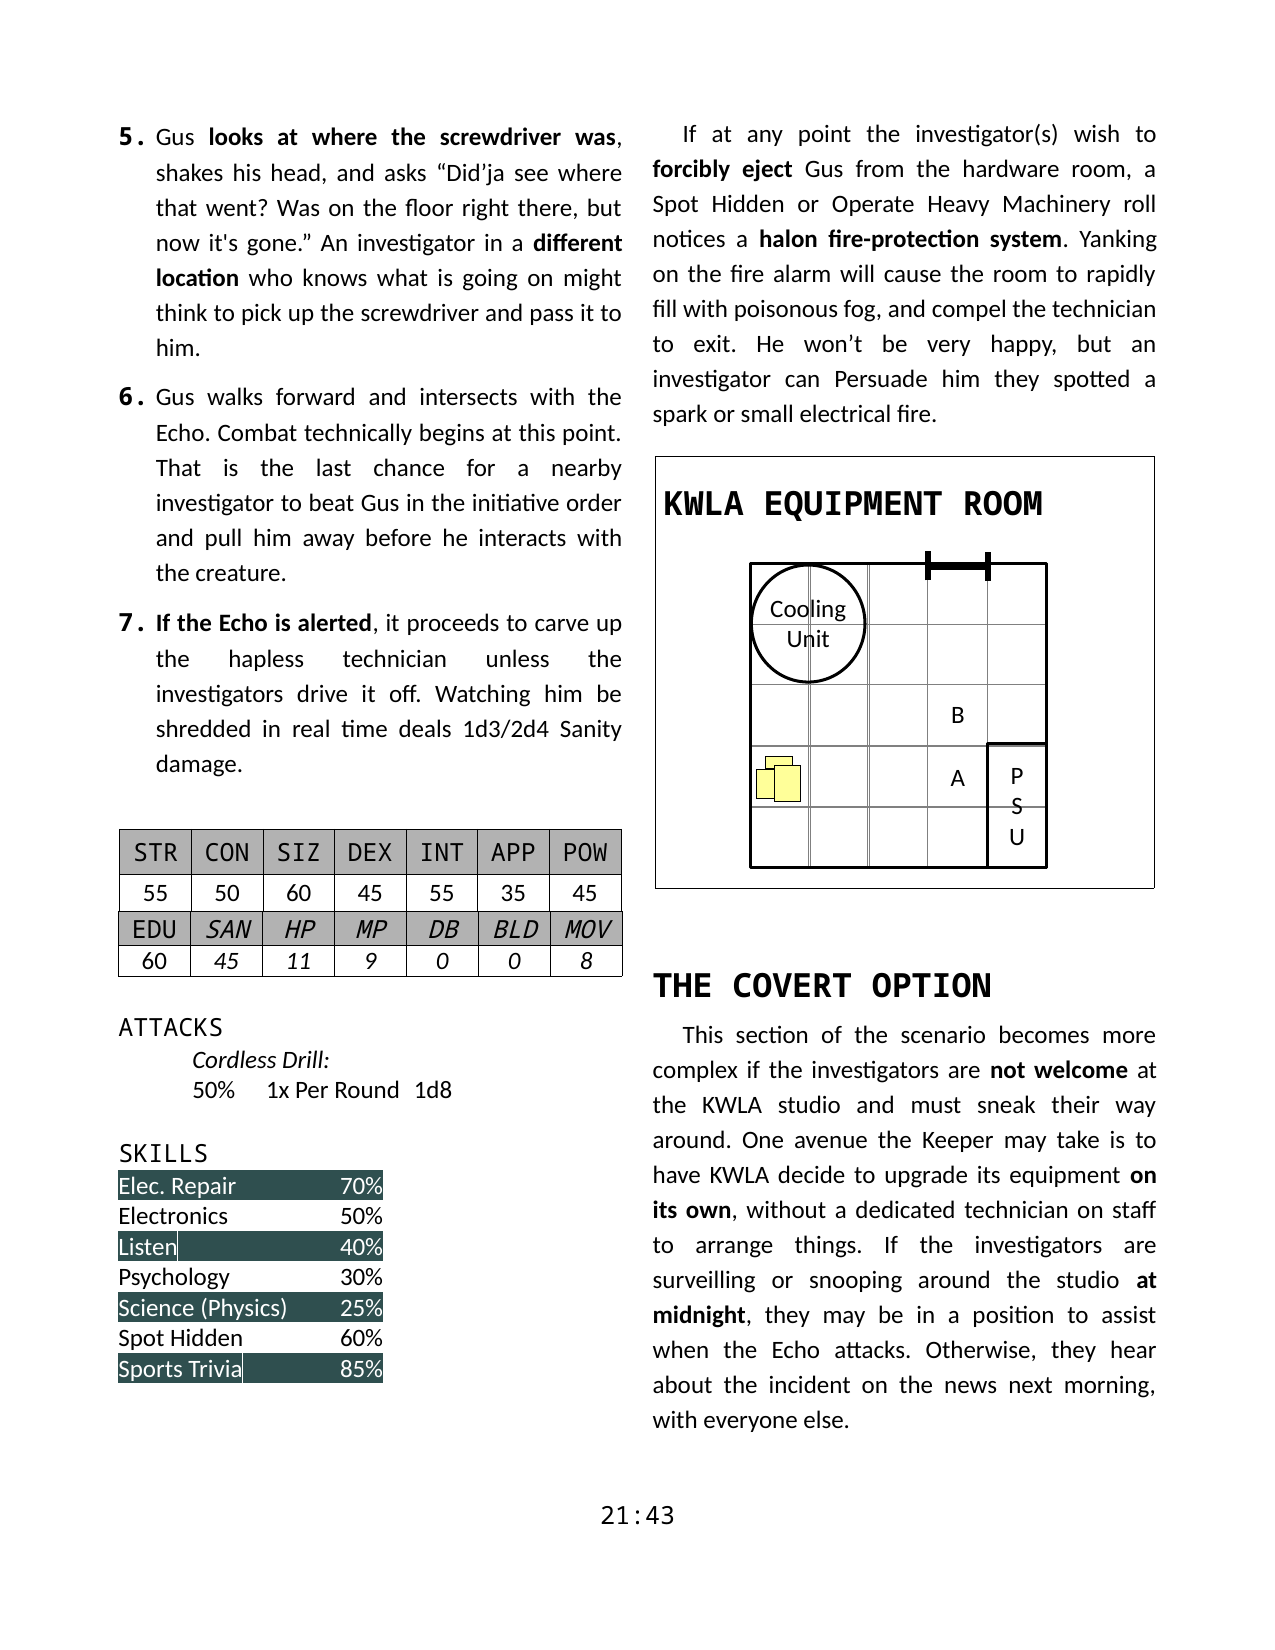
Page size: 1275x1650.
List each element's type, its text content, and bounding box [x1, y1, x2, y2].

text ATTACKS [118, 1010, 622, 1044]
text Electronics 50% [118, 1200, 622, 1231]
subtitle KWLA EQUIPMENT ROOM [664, 480, 1145, 525]
text Spot Hidden 60% [118, 1322, 622, 1353]
table_header MOV [551, 912, 622, 945]
table_header SIZ [264, 830, 334, 874]
table_header CON [192, 830, 263, 874]
text 50% 1x Per Round 1d8 [192, 1075, 622, 1105]
text Sports Trivia 85% [118, 1353, 622, 1383]
table_cell 9 [335, 946, 406, 976]
table_cell 45 [335, 875, 406, 911]
table_cell 60 [119, 946, 190, 976]
text SKILLS [118, 1136, 622, 1170]
text Science (Physics) 25% [118, 1292, 622, 1322]
table_cell 45 [191, 946, 262, 976]
list If the Echo is alerted, it proceeds to carve up the hapless technician unless the investigators drive it off. Watching him be shredded in real time deals 1d3/2d4 Sanity damage. [118, 604, 622, 778]
table_cell 11 [263, 946, 334, 976]
list Gus walks forward and intersects with the Echo. Combat technically begins at this point. That is the last chance for a nearby investigator to beat Gus in the initiative order and pull him away before he interacts with the creature. [118, 379, 622, 588]
table_header APP [478, 830, 549, 874]
table_cell 45 [550, 875, 621, 911]
text Cordless Drill: [192, 1044, 622, 1075]
text Psychology 30% [118, 1261, 622, 1292]
text If at any point the investigator(s) wish to forcibly eject Gus from the hardware room, a Spot Hidden or Operate Heavy Machinery roll notices a halon fire-protection system. Yanking on the fire alarm will cause the room to rapidly fill with poisonous fog, and compel the technician to exit. He won’t be very happy, but an investigator can Persuade him they spotted a spark or small electrical fire. [652, 118, 1157, 429]
table_header BLD [479, 912, 550, 945]
subtitle THE COVERT OPTION [652, 962, 1157, 1007]
table_cell 60 [264, 875, 334, 911]
table_header INT [407, 830, 477, 874]
table_header DEX [335, 830, 406, 874]
table_cell 55 [120, 875, 191, 911]
table_cell 0 [479, 946, 550, 976]
text Elec. Repair 70% [118, 1170, 622, 1200]
table_header HP [263, 912, 334, 945]
table_header SAN [191, 912, 262, 945]
list Gus looks at where the screwdriver was, shakes his head, and asks “Did’ja see where that went? Was on the floor right there, but now it's gone.” An investigator in a different location who knows what is going on might think to pick up the screwdriver and pass it to him. [118, 118, 622, 362]
table_header MP [335, 912, 406, 945]
text GUS FAIRBANKS [118, 795, 622, 829]
table_header EDU [119, 912, 190, 945]
text Listen 40% [118, 1231, 622, 1261]
table_cell 50 [192, 875, 263, 911]
table_header POW [550, 830, 621, 874]
table_header STR [120, 830, 191, 874]
text This section of the scenario becomes more complex if the investigators are not welcome at the KWLA studio and must sneak their way around. One avenue the Keeper may take is to have KWLA decide to upgrade its equipment on its own, without a dedicated technician on staff to arrange things. If the investigators are surveilling or snooping around the studio at midnight, they may be in a position to assist when the Echo attacks. Otherwise, they hear about the incident on the news next morning, with everyone else. [652, 1019, 1157, 1434]
table_cell 35 [478, 875, 549, 911]
table_header DB [407, 912, 478, 945]
table_cell 8 [551, 946, 622, 976]
table_cell 55 [407, 875, 477, 911]
table_cell 0 [407, 946, 478, 976]
